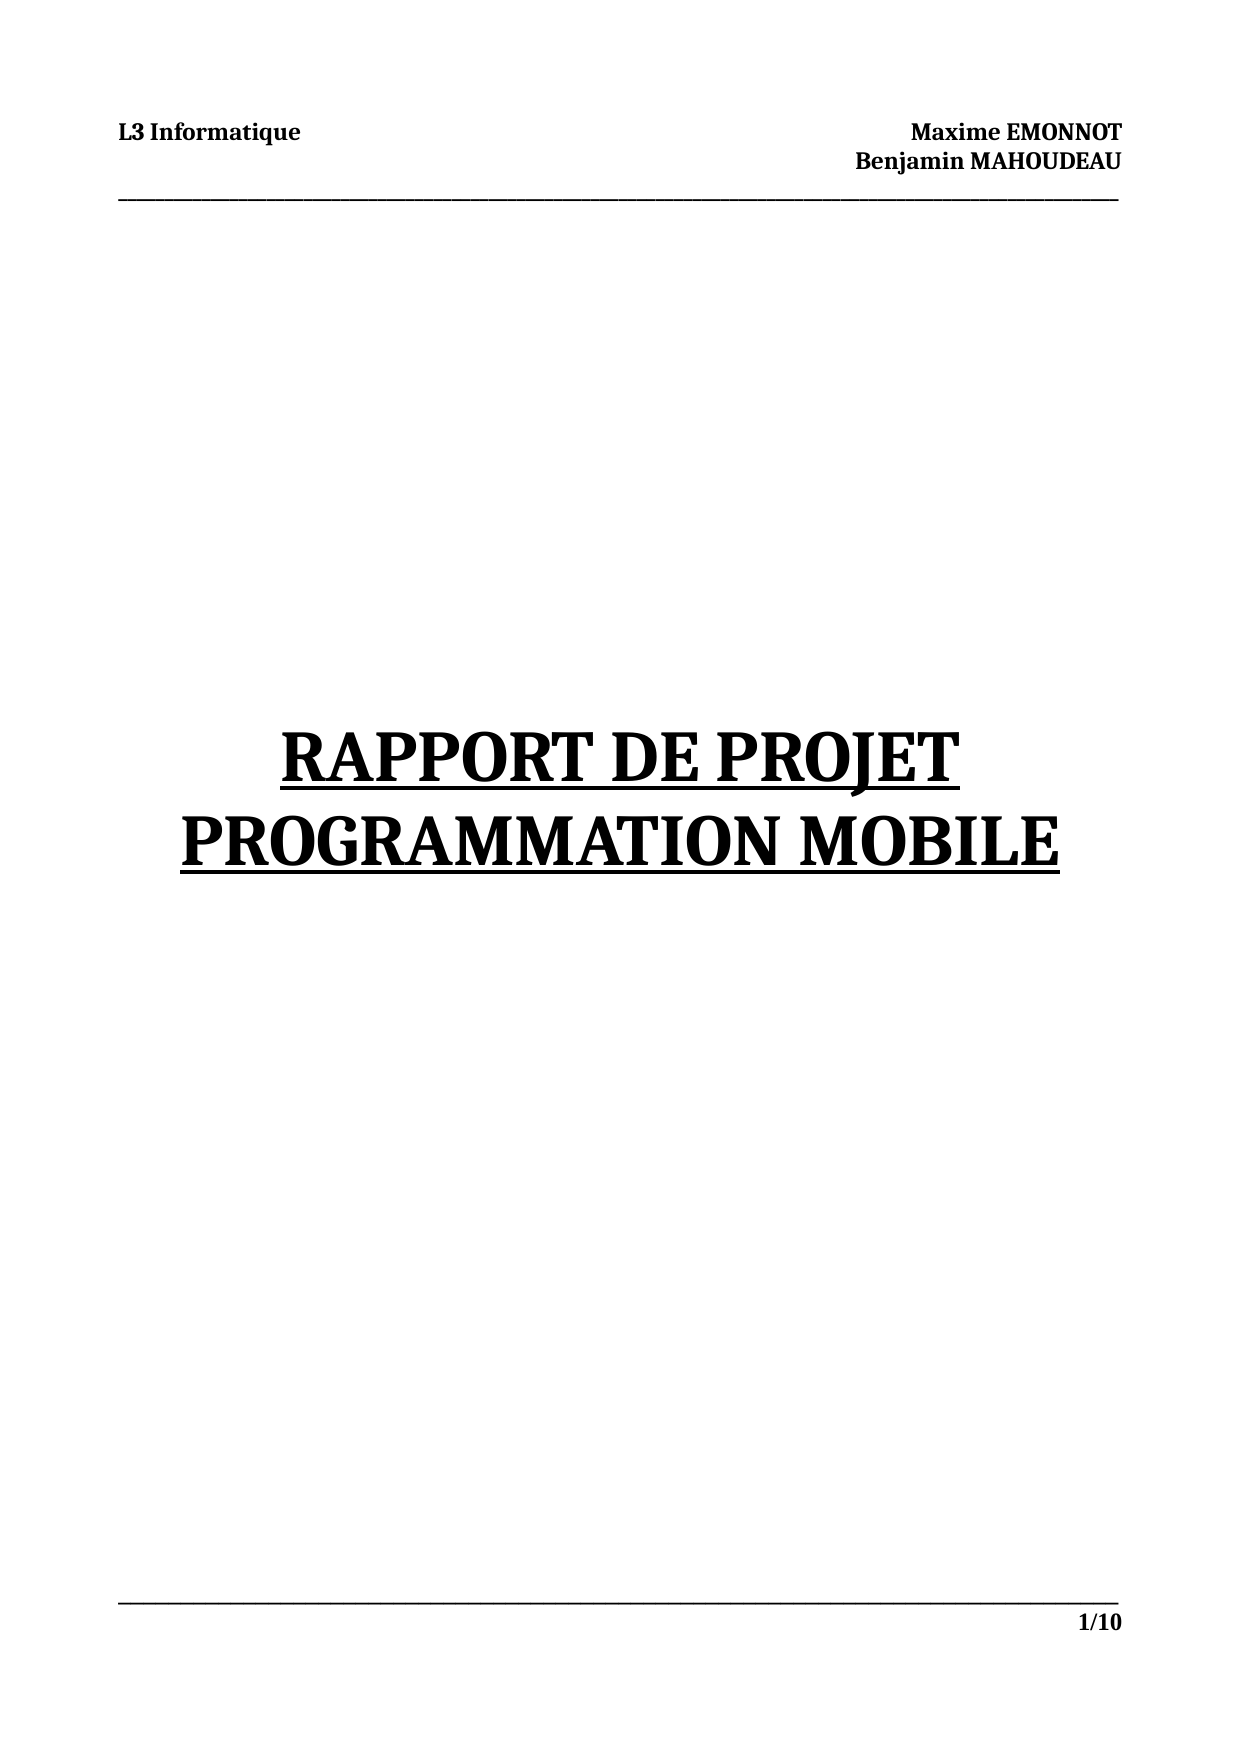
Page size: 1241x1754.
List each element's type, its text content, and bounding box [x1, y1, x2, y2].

text PROGRAMMATION MOBILE [118, 799, 1122, 883]
text RAPPORT DE PROJET [118, 715, 1122, 799]
